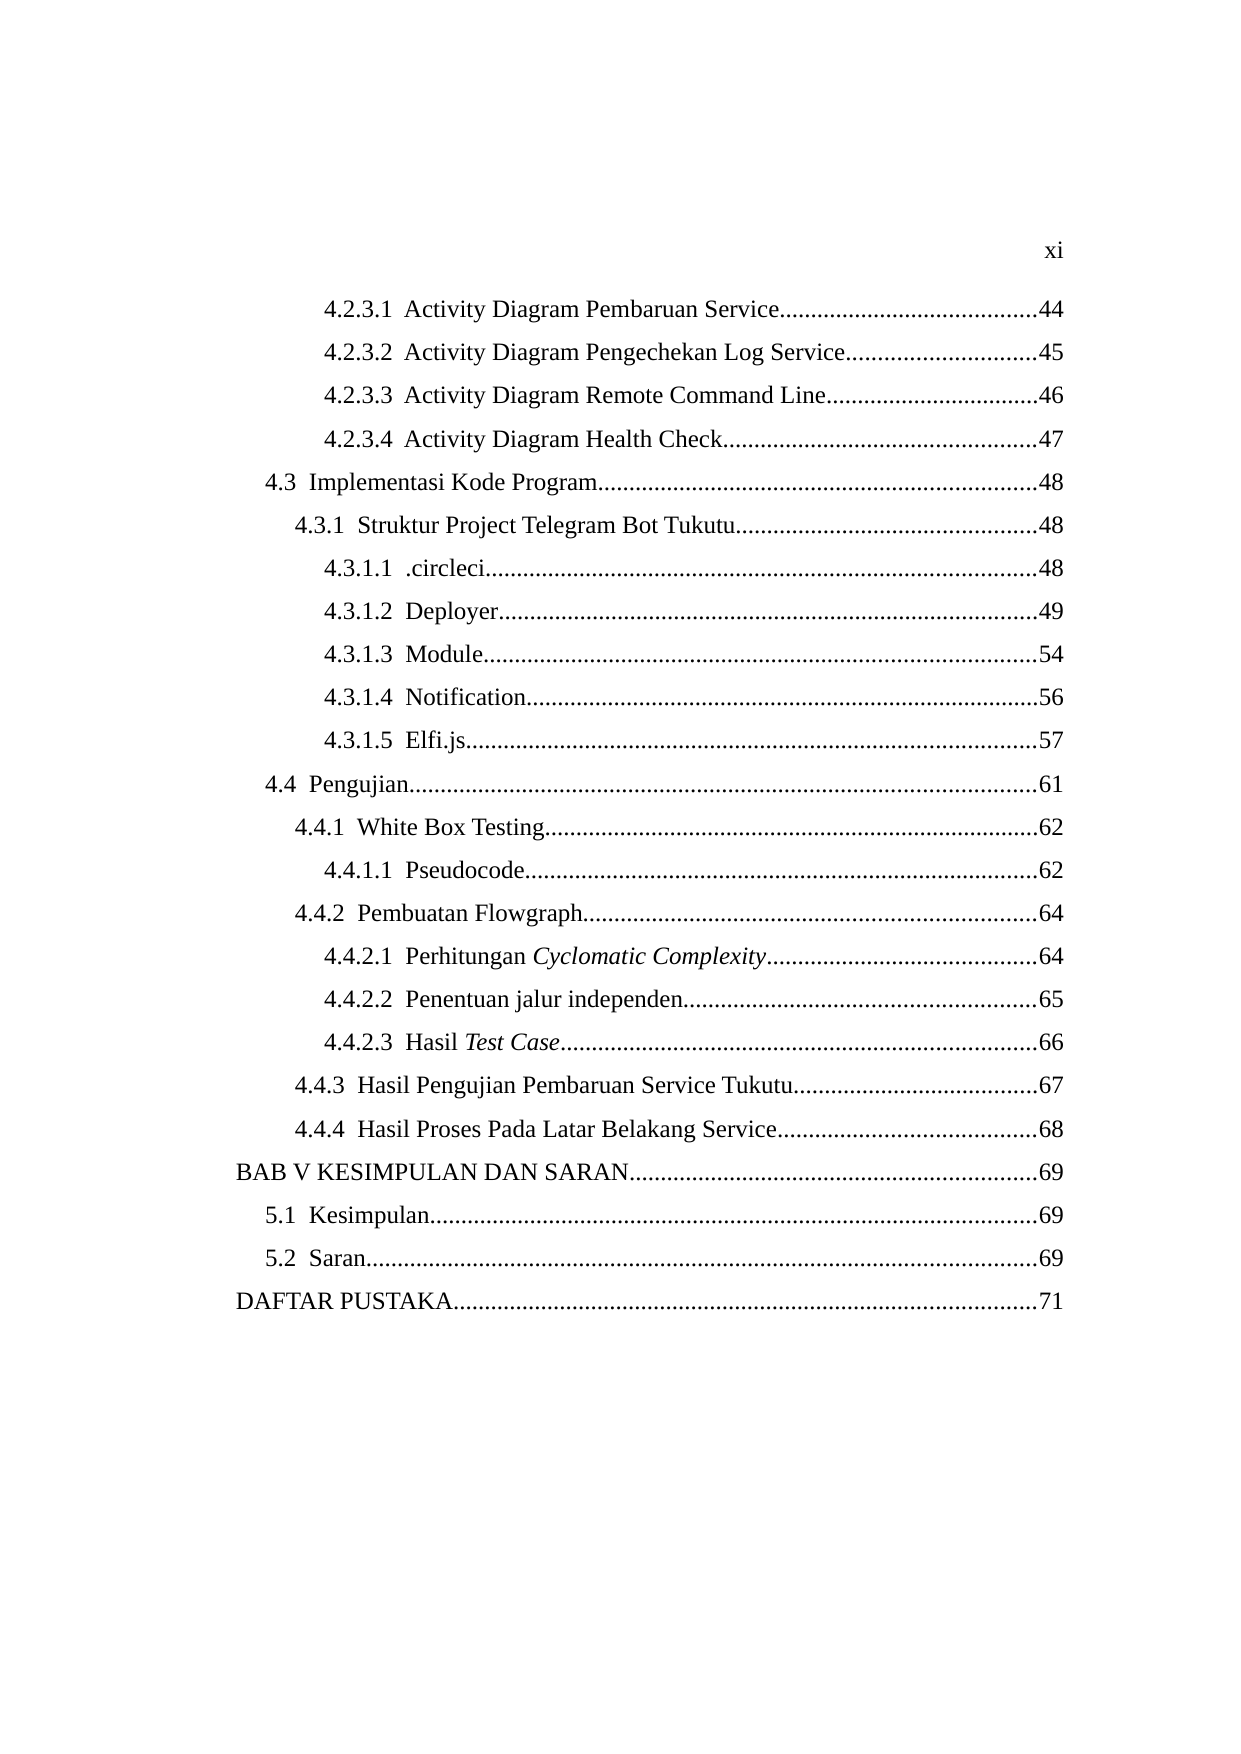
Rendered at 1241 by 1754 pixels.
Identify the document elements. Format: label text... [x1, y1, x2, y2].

text 4.3 Implementasi Kode Program 48 [265, 467, 1063, 496]
text 4.4.3 Hasil Pengujian Pembaruan Service Tukutu 67 [294, 1071, 1063, 1099]
text BAB V KESIMPULAN DAN SARAN 69 [236, 1157, 1063, 1186]
text 4.3.1.3 Module 54 [324, 639, 1063, 668]
text 4.3.1 Struktur Project Telegram Bot Tukutu 48 [294, 510, 1063, 539]
text 4.2.3.4 Activity Diagram Health Check 47 [324, 424, 1063, 452]
text 4.2.3.3 Activity Diagram Remote Command Line 46 [324, 381, 1063, 409]
text 5.2 Saran 69 [265, 1243, 1063, 1272]
text 4.4.4 Hasil Proses Pada Latar Belakang Service 68 [294, 1114, 1063, 1142]
text 4.4.2.1 Perhitungan Cyclomatic Complexity 64 [324, 941, 1063, 970]
text 4.4.2 Pembuatan Flowgraph 64 [294, 898, 1063, 927]
text 4.4.2.2 Penentuan jalur independen 65 [324, 984, 1063, 1013]
text 4.4.1.1 Pseudocode 62 [324, 855, 1063, 884]
text 4.4.2.3 Hasil Test Case 66 [324, 1027, 1063, 1056]
text 4.3.1.4 Notification 56 [324, 682, 1063, 711]
text 5.1 Kesimpulan 69 [265, 1200, 1063, 1229]
text 4.4 Pengujian 61 [265, 769, 1063, 797]
text 4.2.3.1 Activity Diagram Pembaruan Service 44 [324, 294, 1063, 323]
text 4.2.3.2 Activity Diagram Pengechekan Log Service 45 [324, 337, 1063, 366]
text 4.4.1 White Box Testing 62 [294, 812, 1063, 841]
text 4.3.1.5 Elfi.js 57 [324, 726, 1063, 754]
text 4.3.1.2 Deployer 49 [324, 596, 1063, 625]
text DAFTAR PUSTAKA 71 [236, 1286, 1063, 1315]
text 4.3.1.1 .circleci 48 [324, 553, 1063, 582]
